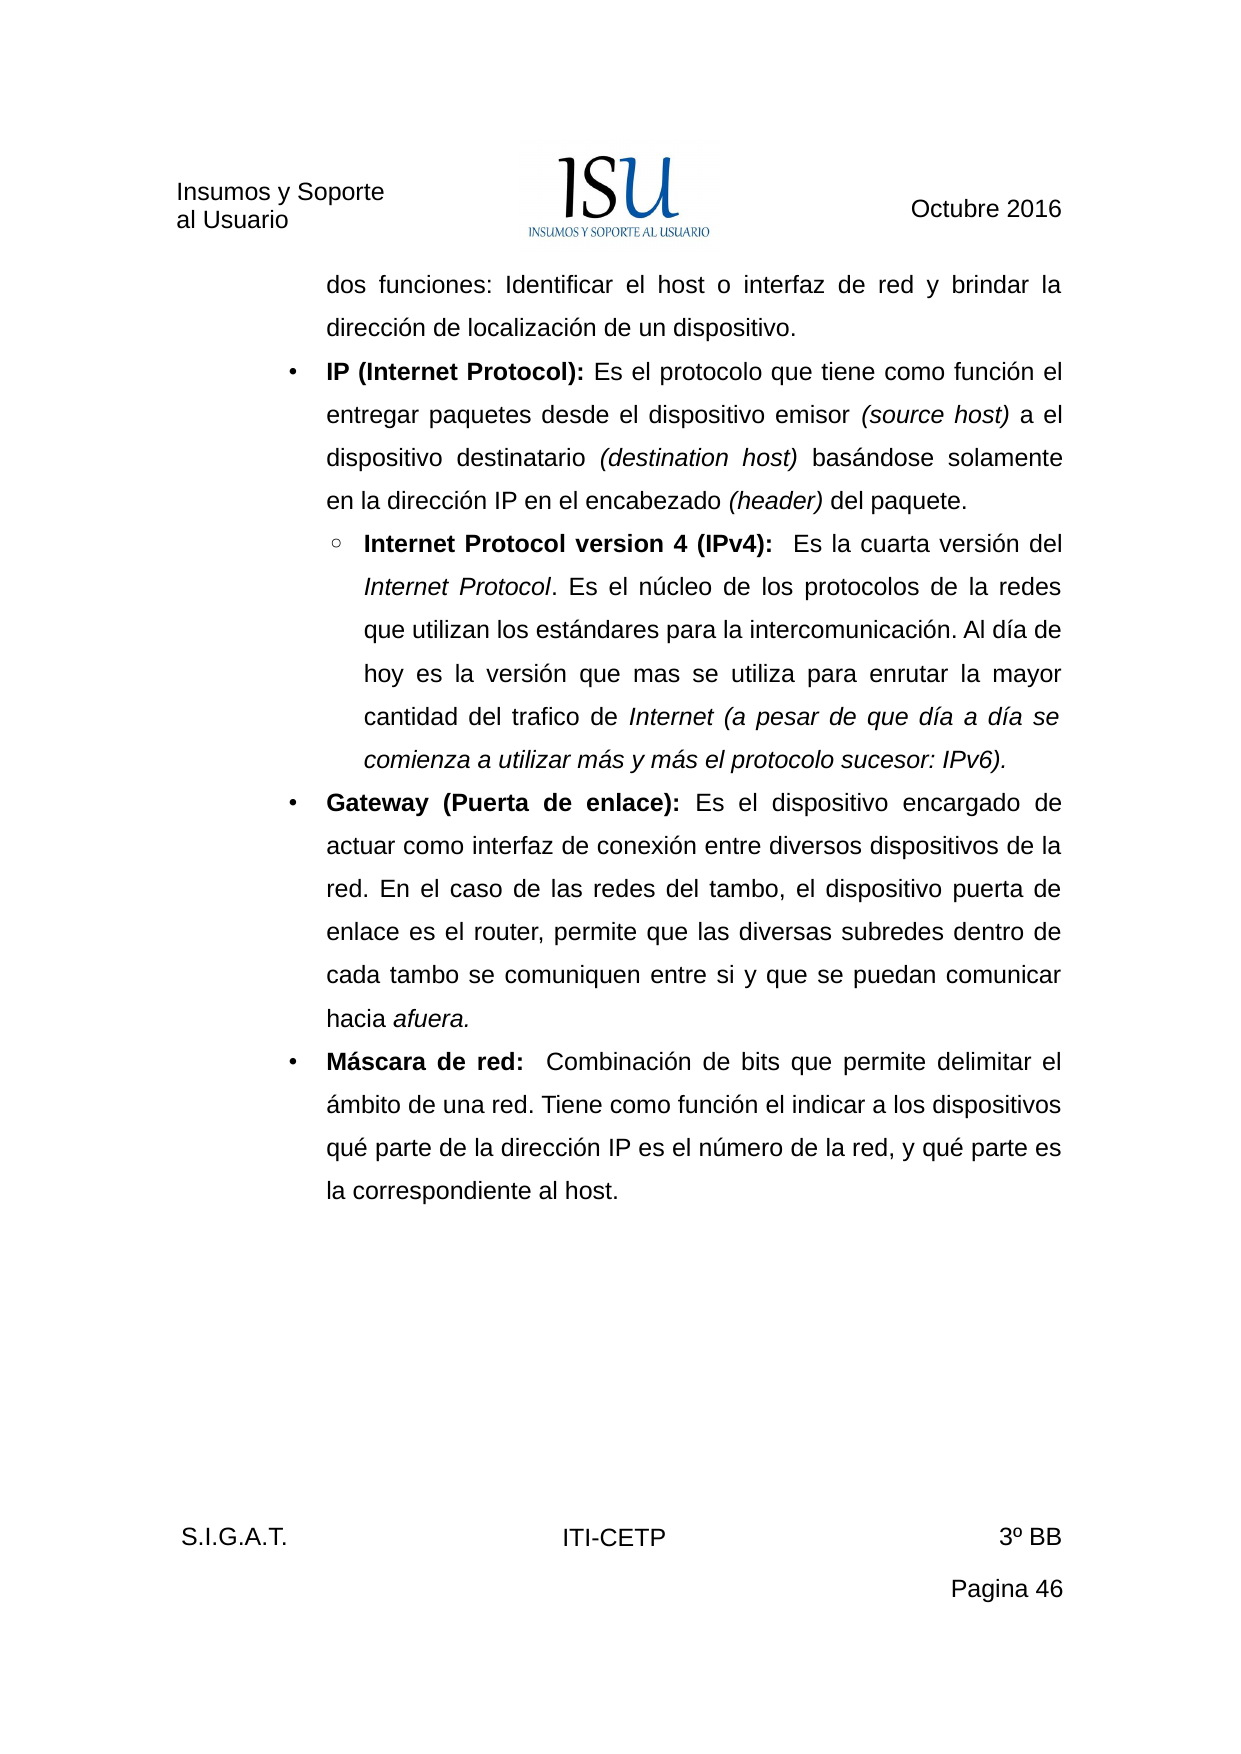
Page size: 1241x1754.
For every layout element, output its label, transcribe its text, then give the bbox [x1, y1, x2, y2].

list Internet Protocol version 4 (IPv4): Es la cuarta versión del Internet Protocol. Es el núcleo de los protocolos de la redes que utilizan los estándares para la intercomunicación. Al día de hoy es la versión que mas se utiliza para enrutar la mayor cantidad del trafico de Internet (a pesar de que día a día se comienza a utilizar más y más el protocolo sucesor: IPv6). [326, 529, 1063, 773]
list dos funciones: Identificar el host o interfaz de red y brindar la dirección de localización de un dispositivo. [288, 270, 1063, 342]
list Gateway (Puerta de enlace): Es el dispositivo encargado de actuar como interfaz de conexión entre diversos dispositivos de la red. En el caso de las redes del tambo, el dispositivo puerta de enlace es el router, permite que las diversas subredes dentro de cada tambo se comuniquen entre si y que se puedan comunicar hacia afuera. [288, 788, 1063, 1032]
picture [517, 138, 723, 252]
list Máscara de red: Combinación de bits que permite delimitar el ámbito de una red. Tiene como función el indicar a los dispositivos qué parte de la dirección IP es el número de la red, y qué parte es la correspondiente al host. [288, 1047, 1063, 1205]
list IP (Internet Protocol): Es el protocolo que tiene como función el entregar paquetes desde el dispositivo emisor (source host) a el dispositivo destinatario (destination host) basándose solamente en la dirección IP en el encabezado (header) del paquete. [288, 356, 1063, 515]
